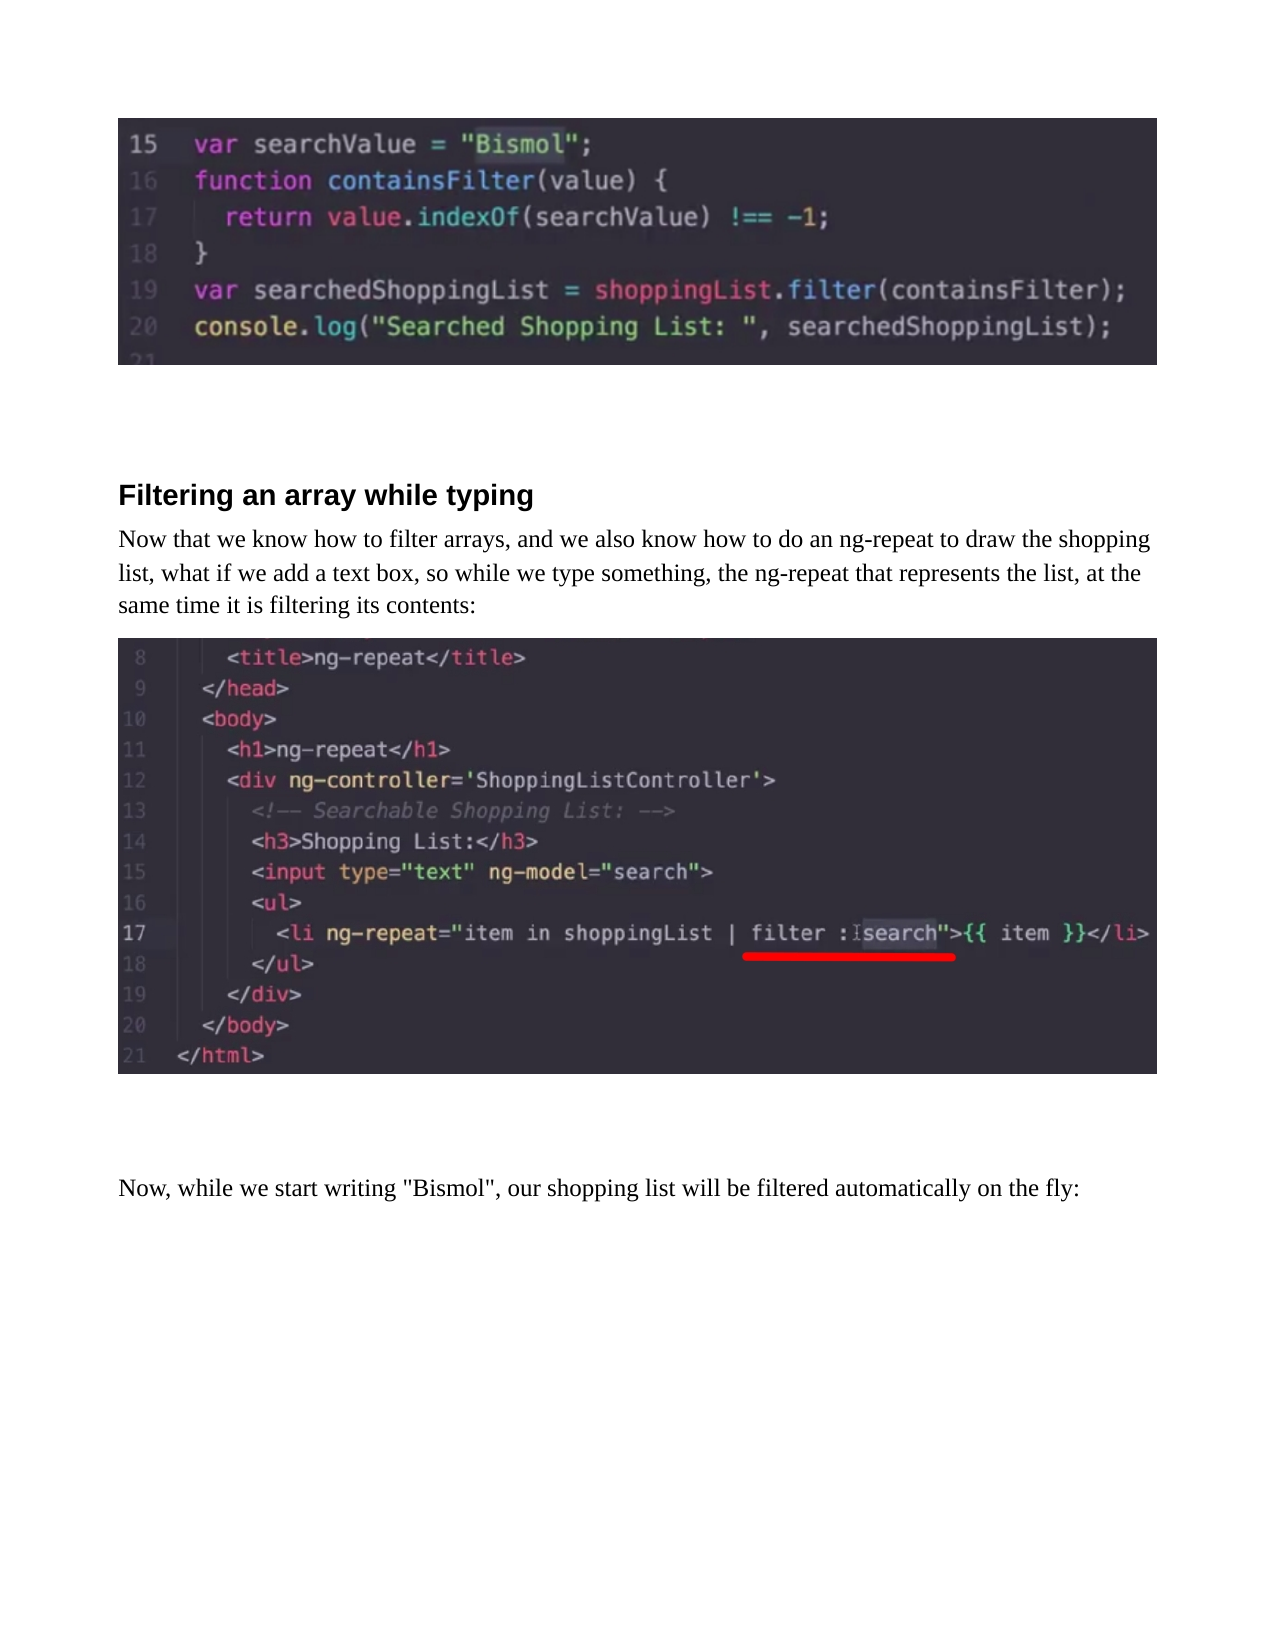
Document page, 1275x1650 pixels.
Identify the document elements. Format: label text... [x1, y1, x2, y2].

text Now, while we start writing "Bismol", our shopping list will be filtered automatically on the fly: [118, 1173, 1157, 1202]
text Now that we know how to filter arrays, and we also know how to do an ng-repeat to draw the shopping list, what if we add a text box, so while we type something, the ng-repeat that represents the list, at the same time it is filtering its contents: [118, 524, 1157, 619]
picture [118, 118, 1157, 365]
subtitle Filtering an array while typing [118, 478, 1157, 512]
picture [118, 638, 1157, 1074]
